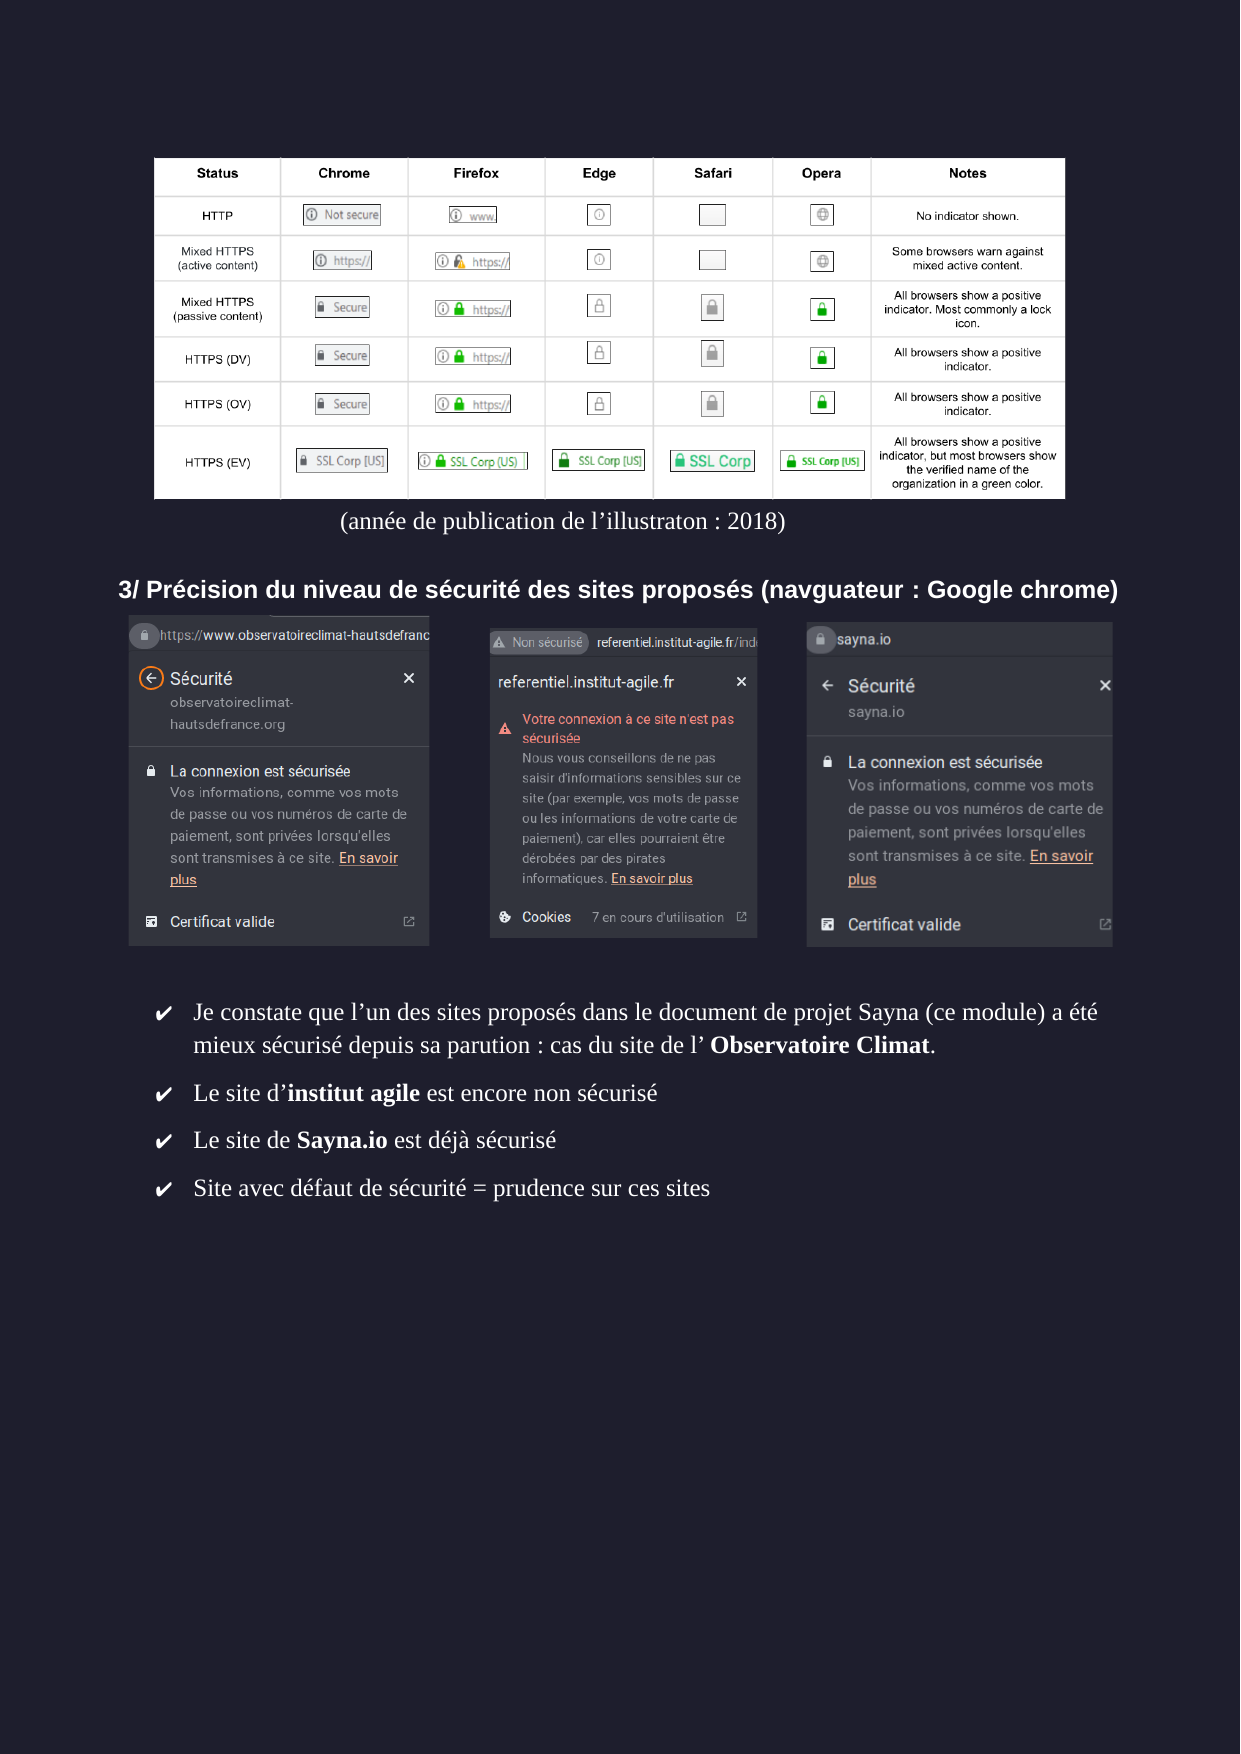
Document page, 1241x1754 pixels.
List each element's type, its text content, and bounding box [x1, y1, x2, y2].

picture [128, 615, 430, 946]
picture [489, 628, 758, 938]
list Le site de Sayna.io est déjà sécurisé [156, 1125, 1122, 1154]
text (année de publication de l’illustraton : 2018) [118, 166, 1122, 535]
subtitle 3/ Précision du niveau de sécurité des sites proposés (navguateur : Google chrome) [118, 575, 1122, 604]
list Le site d’institut agile est encore non sécurisé [156, 1078, 1122, 1106]
picture [148, 153, 1071, 503]
list Site avec défaut de sécurité = prudence sur ces sites [156, 1173, 1122, 1202]
list Je constate que l’un des sites proposés dans le document de projet Sayna (ce module) a été mieux sécurisé depuis sa parution : cas du site de l’ Observatoire Climat. [156, 997, 1122, 1059]
picture [806, 622, 1113, 947]
